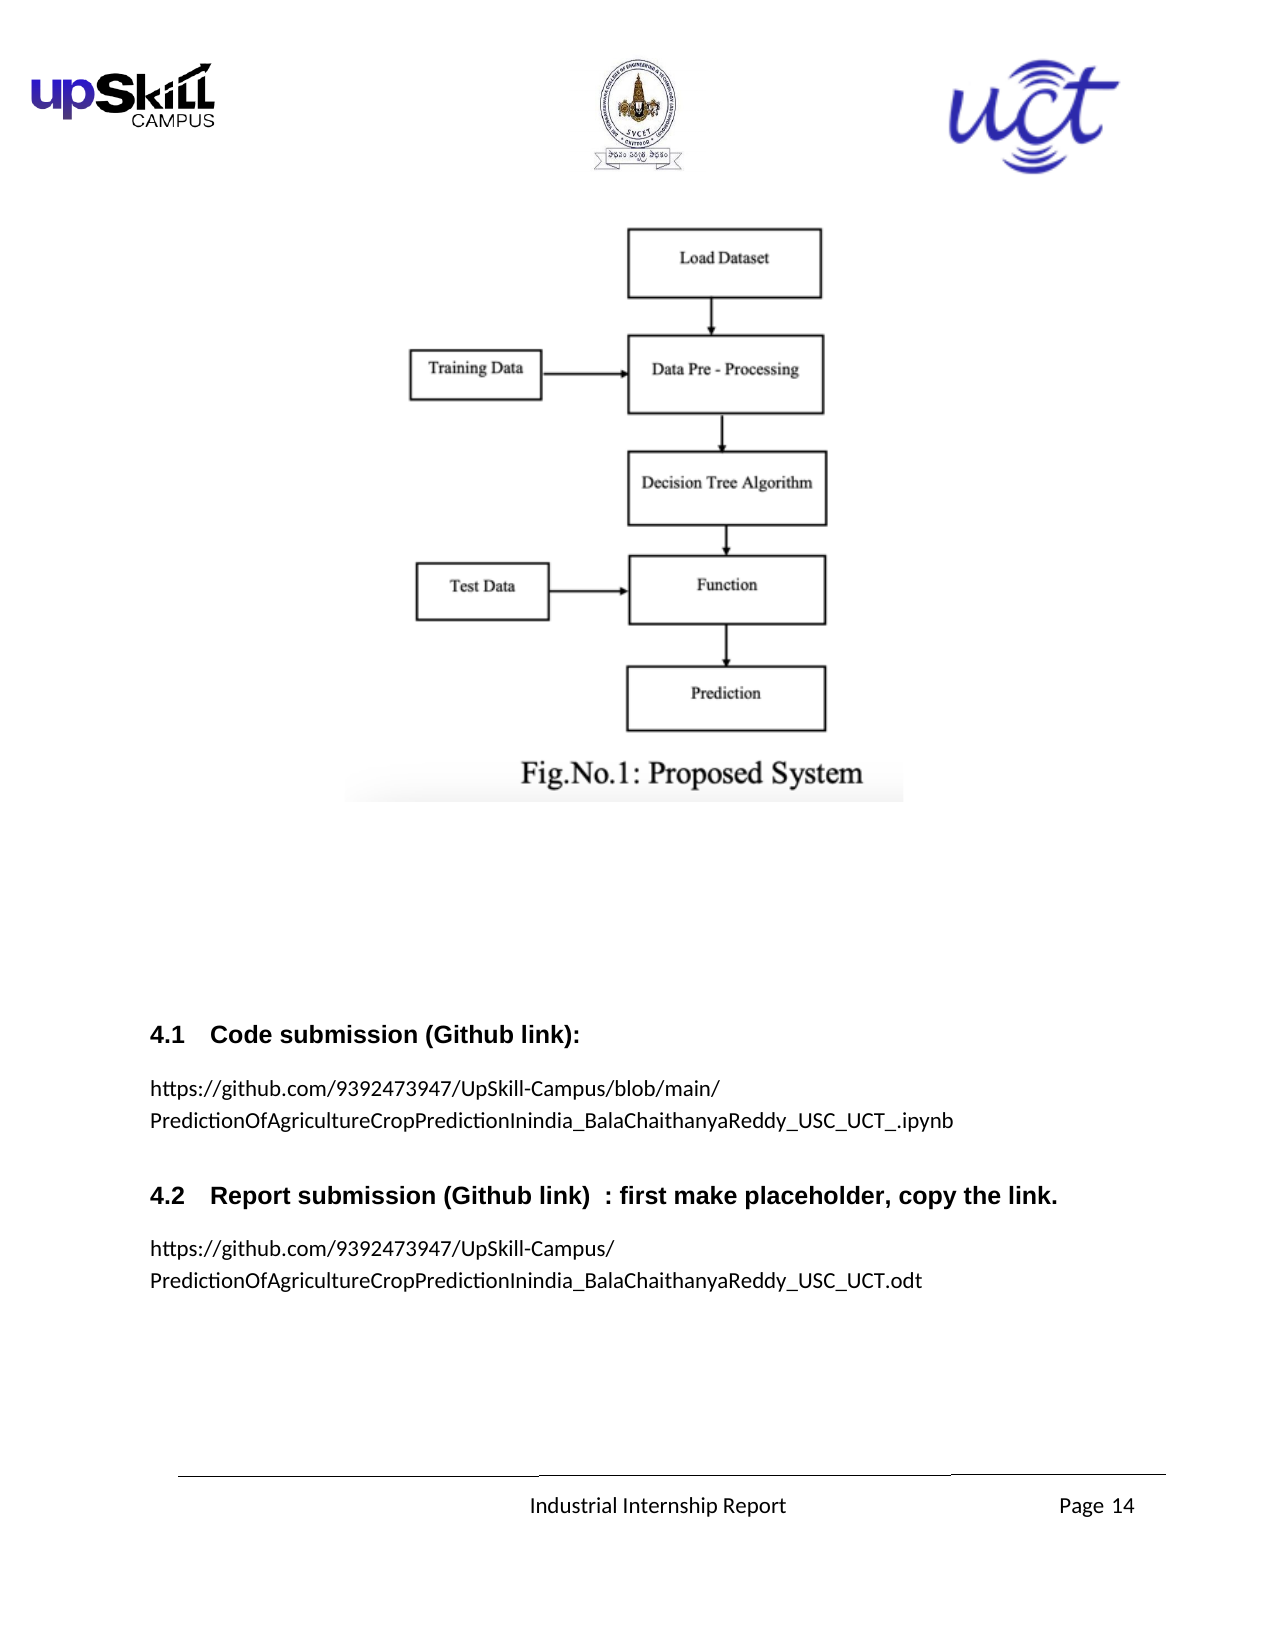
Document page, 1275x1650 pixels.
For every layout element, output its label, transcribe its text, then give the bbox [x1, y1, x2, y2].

text https://github.com/9392473947/UpSkill-Campus/blob/main/PredictionOfAgricultureCropPredictionInindia_BalaChaithanyaReddy_USC_UCT_.ipynb [150, 1074, 1134, 1134]
subtitle Report submission (Github link) : first make placeholder, copy the link. [150, 1184, 1134, 1209]
subtitle Code submission (Github link): [150, 1024, 1134, 1049]
text https://github.com/9392473947/UpSkill-Campus/PredictionOfAgricultureCropPredictionInindia_BalaChaithanyaReddy_USC_UCT.odt [150, 1234, 1134, 1294]
